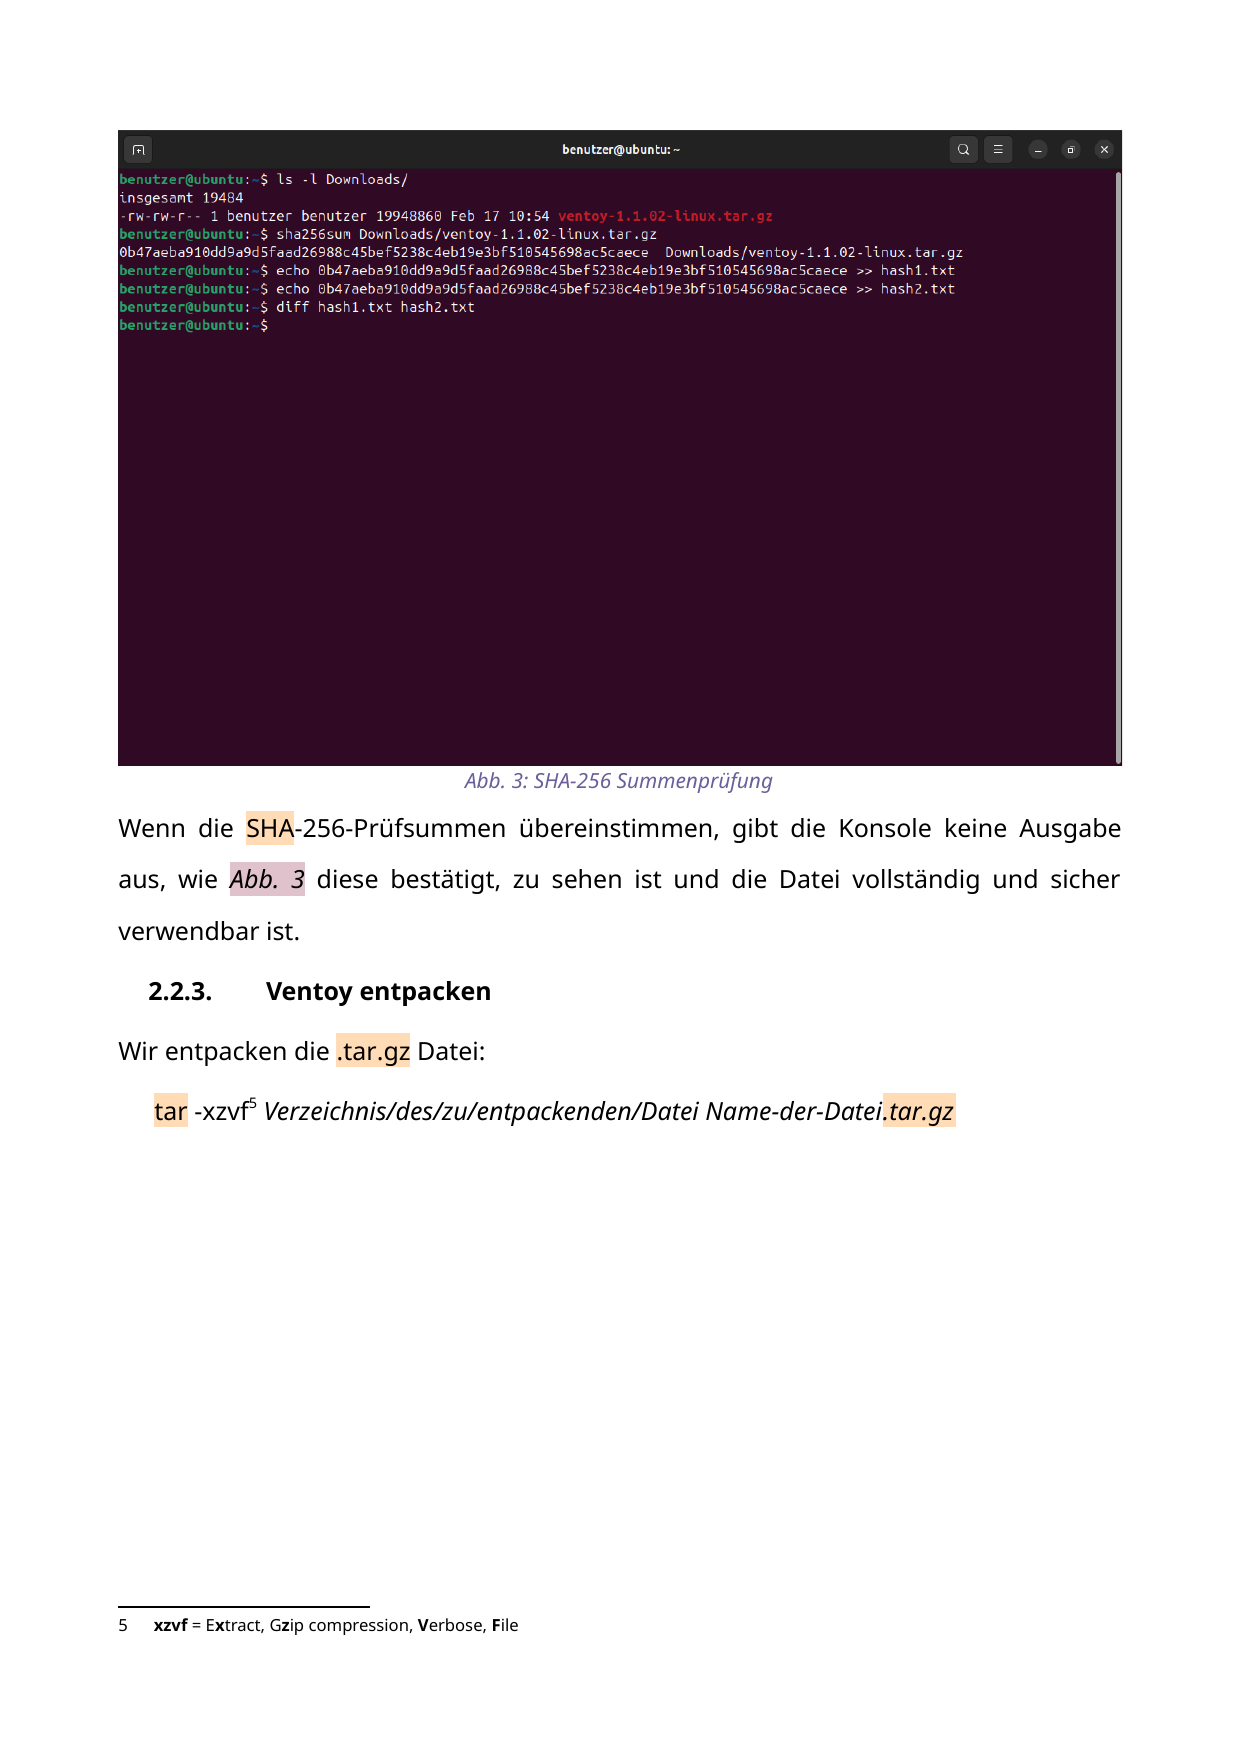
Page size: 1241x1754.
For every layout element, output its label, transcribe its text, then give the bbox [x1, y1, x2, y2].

text Wir entpacken die .tar.gz Datei: [118, 1033, 1122, 1067]
text tar -xzvf Verzeichnis/des/zu/entpackenden/Datei Name-der-Datei.tar.gz [154, 1093, 1122, 1127]
picture [118, 130, 1123, 766]
text Wenn die SHA-256-Prüfsummen übereinstimmen, gibt die Konsole keine Ausgabe aus, wie Abb. 3 diese bestätigt, zu sehen ist und die Datei vollständig und sicher verwendbar ist. [118, 794, 1122, 947]
subtitle Ventoy entpacken [118, 973, 1122, 1007]
text [118, 118, 1122, 130]
text xzvf = Extract, Gzip compression, Verbose, File [118, 1613, 1122, 1636]
text Abb. 3: SHA-256 Summenprüfung [118, 766, 1122, 794]
